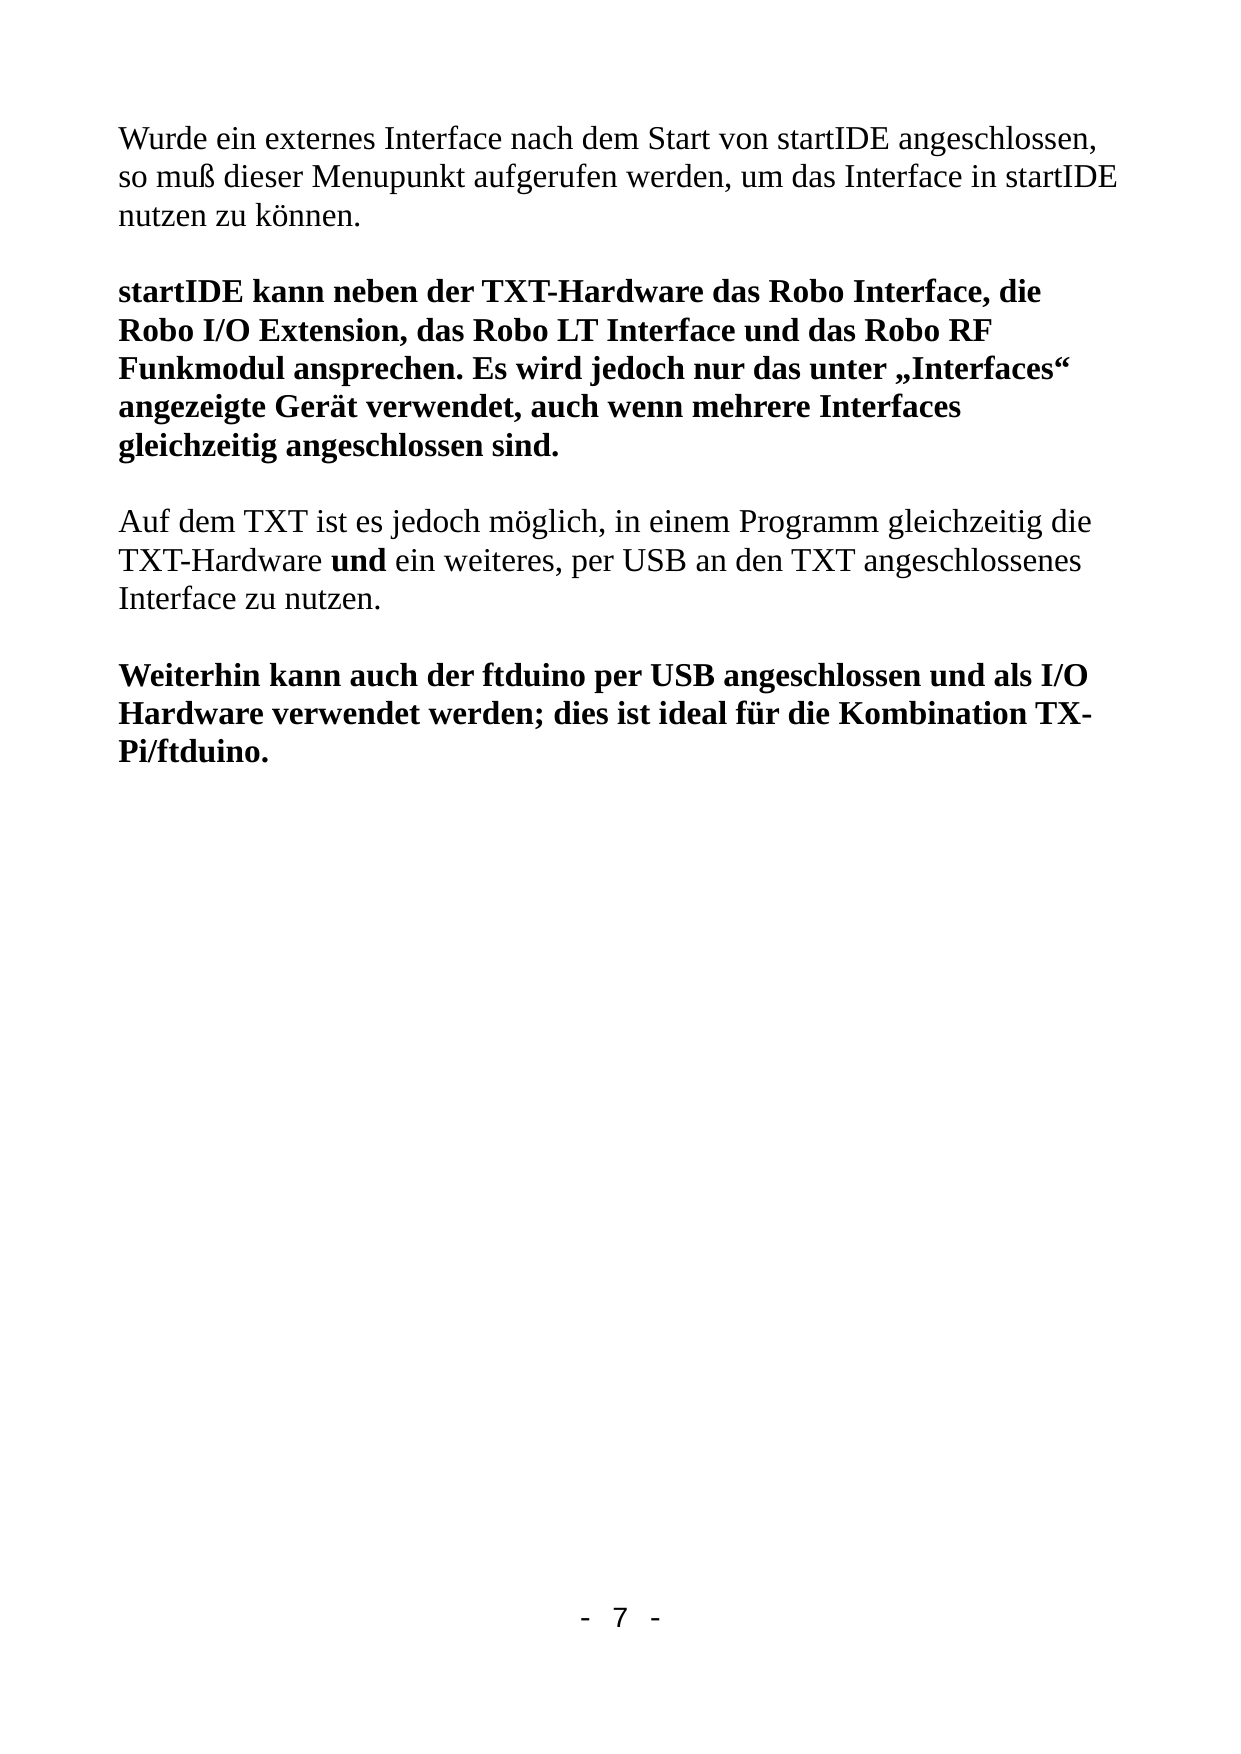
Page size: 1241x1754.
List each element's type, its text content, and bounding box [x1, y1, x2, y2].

text Wurde ein externes Interface nach dem Start von startIDE angeschlossen, so muß dieser Menupunkt aufgerufen werden, um das Interface in startIDE nutzen zu können. [118, 118, 1122, 233]
text startIDE kann neben der TXT-Hardware das Robo Interface, die Robo I/O Extension, das Robo LT Interface und das Robo RF Funkmodul ansprechen. Es wird jedoch nur das unter „Interfaces“ angezeigte Gerät verwendet, auch wenn mehrere Interfaces gleichzeitig angeschlossen sind. [118, 271, 1122, 463]
text Weiterhin kann auch der ftduino per USB angeschlossen und als I/O Hardware verwendet werden; dies ist ideal für die Kombination TX-Pi/ftduino. [118, 655, 1122, 770]
text Auf dem TXT ist es jedoch möglich, in einem Programm gleichzeitig die TXT-Hardware und ein weiteres, per USB an den TXT angeschlossenes Interface zu nutzen. [118, 501, 1122, 616]
